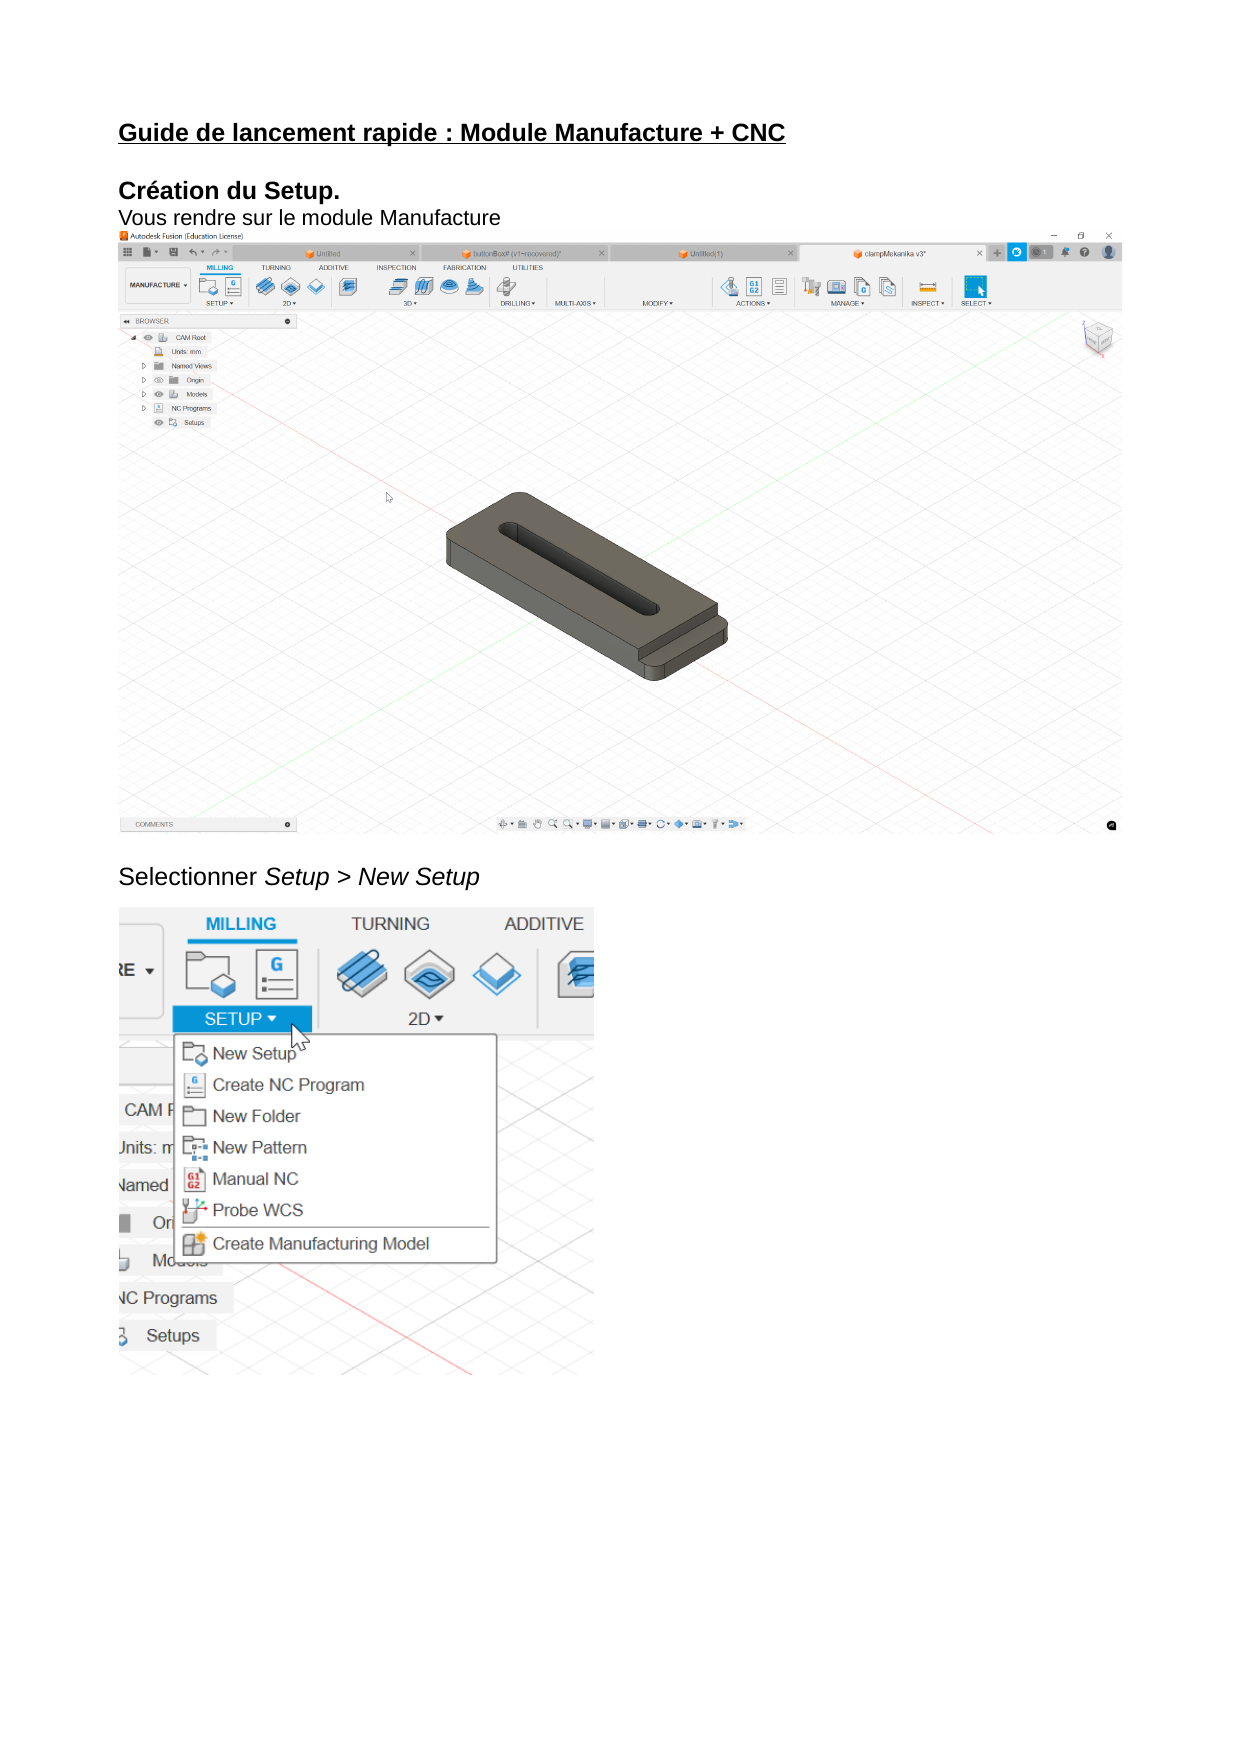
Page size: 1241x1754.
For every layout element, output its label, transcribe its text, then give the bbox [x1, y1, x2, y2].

picture [119, 907, 594, 1375]
picture [118, 229, 1123, 834]
text Création du Setup. [118, 147, 1122, 204]
text Selectionner Setup > New Setup [118, 834, 1122, 1432]
text Guide de lancement rapide : Module Manufacture + CNC [118, 118, 1122, 147]
text Vous rendre sur le module Manufacture [118, 204, 1122, 229]
